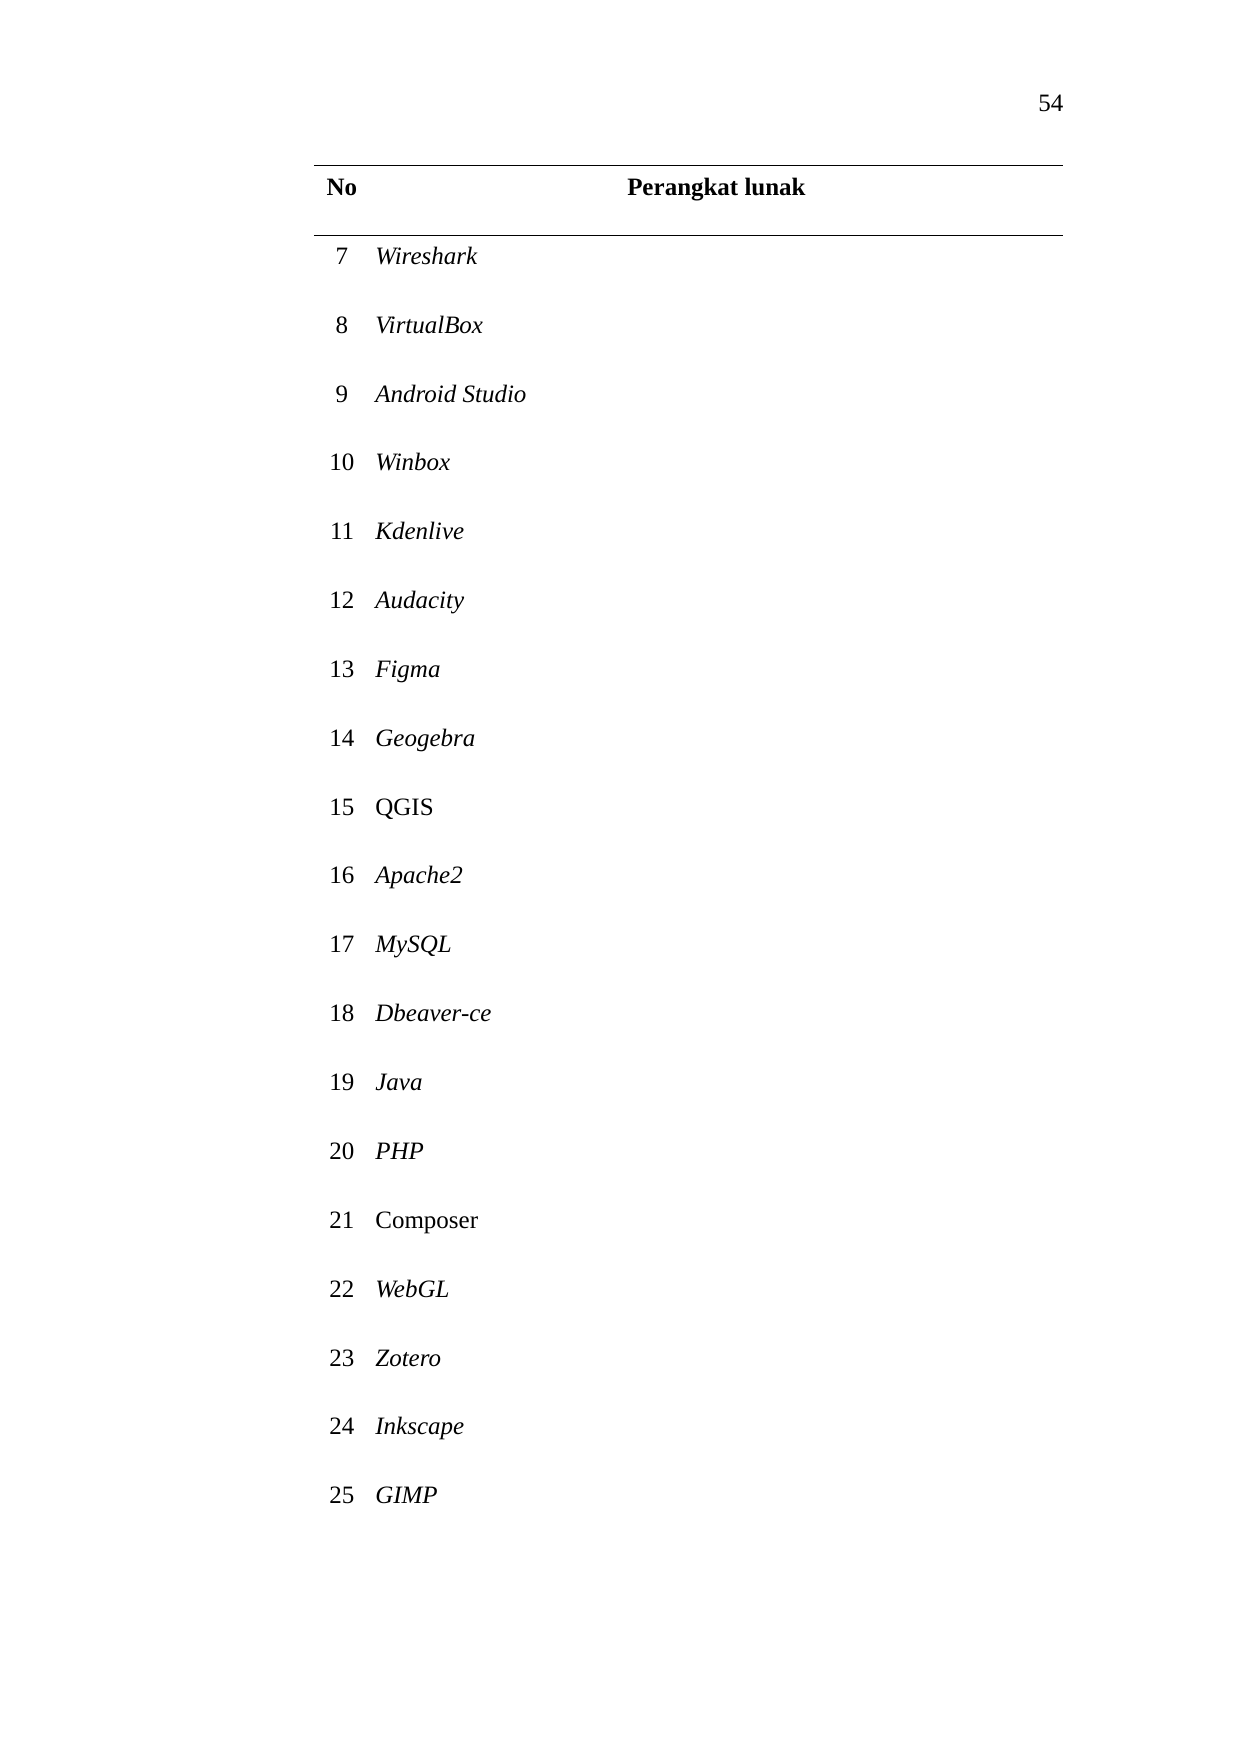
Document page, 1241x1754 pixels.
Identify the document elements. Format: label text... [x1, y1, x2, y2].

table_cell Figma [369, 648, 1063, 717]
table_cell Android Studio [369, 373, 1063, 442]
table_cell 12 [314, 580, 369, 648]
table_cell 10 [314, 442, 369, 511]
table_cell 9 [314, 373, 369, 442]
table_cell Kdenlive [369, 511, 1063, 579]
table_cell Zotero [369, 1337, 1063, 1406]
table_header Perangkat lunak [369, 166, 1063, 235]
table_cell 14 [314, 717, 369, 786]
table_cell Java [369, 1061, 1063, 1130]
table_cell 15 [314, 786, 369, 855]
table_cell MySQL [369, 924, 1063, 993]
table_cell QGIS [369, 786, 1063, 855]
table_cell GIMP [369, 1475, 1063, 1543]
table_cell 22 [314, 1268, 369, 1337]
table_cell 11 [314, 511, 369, 579]
table_cell 16 [314, 855, 369, 924]
table_cell 25 [314, 1475, 369, 1543]
table_cell Apache2 [369, 855, 1063, 924]
table_cell 8 [314, 304, 369, 373]
table_cell 7 [314, 236, 369, 304]
table_cell 24 [314, 1406, 369, 1474]
table_cell Dbeaver-ce [369, 993, 1063, 1061]
table_cell 21 [314, 1199, 369, 1268]
table_cell 17 [314, 924, 369, 993]
table_cell Audacity [369, 580, 1063, 648]
table_cell PHP [369, 1130, 1063, 1199]
table_cell WebGL [369, 1268, 1063, 1337]
table_header No [314, 166, 369, 235]
table_cell VirtualBox [369, 304, 1063, 373]
table_cell 20 [314, 1130, 369, 1199]
table_cell Winbox [369, 442, 1063, 511]
table_cell 13 [314, 648, 369, 717]
table_cell Composer [369, 1199, 1063, 1268]
table_cell 18 [314, 993, 369, 1061]
table_cell Wireshark [369, 236, 1063, 304]
table_cell Geogebra [369, 717, 1063, 786]
table_cell 19 [314, 1061, 369, 1130]
table_cell 23 [314, 1337, 369, 1406]
table_cell Inkscape [369, 1406, 1063, 1474]
